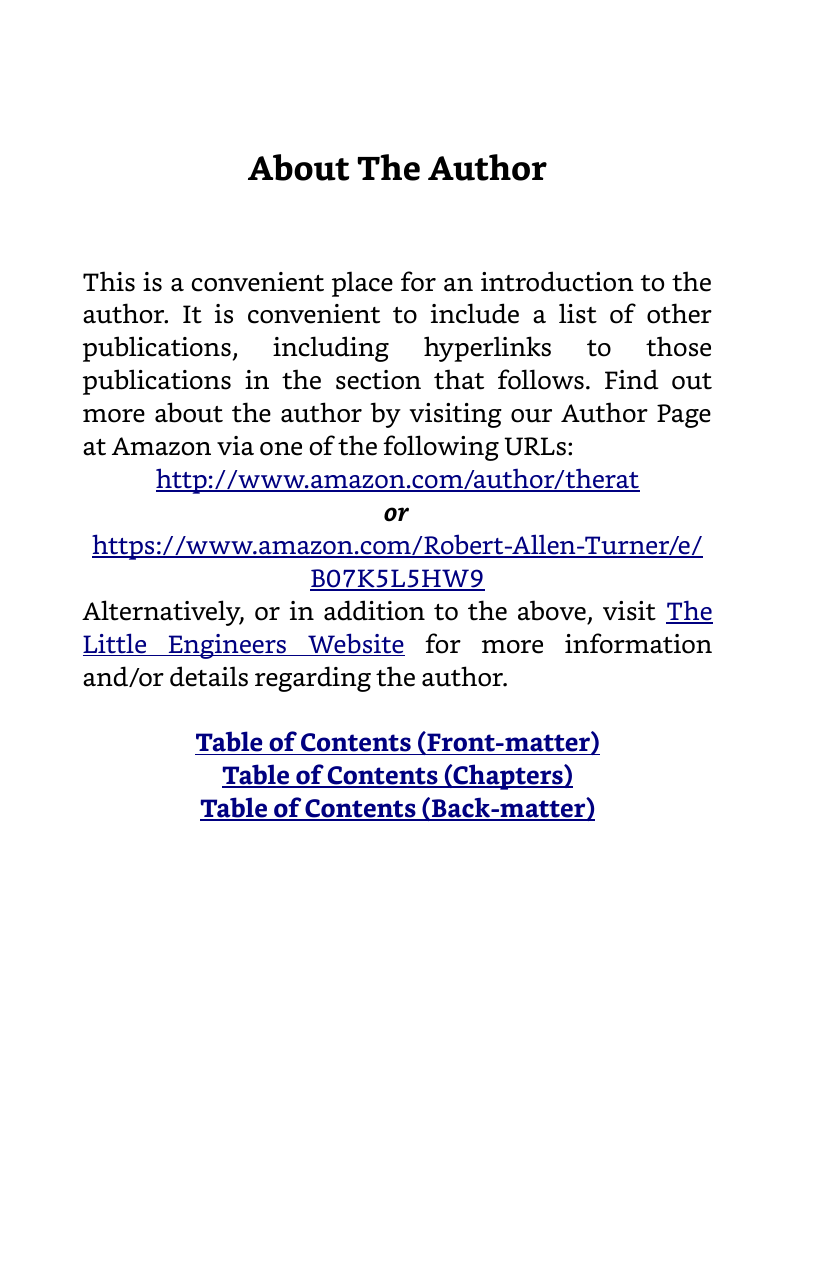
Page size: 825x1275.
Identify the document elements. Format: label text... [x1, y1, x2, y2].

text http://www.amazon.com/author/therat [82, 462, 712, 495]
text Table of Contents (Front-matter) [82, 725, 712, 758]
text or [82, 495, 712, 528]
text Alternatively, or in addition to the above, visit The Little Engineers Website for more information and/or details regarding the author. [82, 594, 712, 692]
text Table of Contents (Chapters) [82, 758, 712, 791]
subtitle About The Author [82, 146, 712, 189]
text https://www.amazon.com/Robert-Allen-Turner/e/B07K5L5HW9 [82, 528, 712, 594]
text Table of Contents (Back-matter) [82, 791, 712, 824]
text This is a convenient place for an introduction to the author. It is convenient to include a list of other publications, including hyperlinks to those publications in the section that follows. Find out more about the author by visiting our Author Page at Amazon via one of the following URLs: [82, 264, 712, 462]
